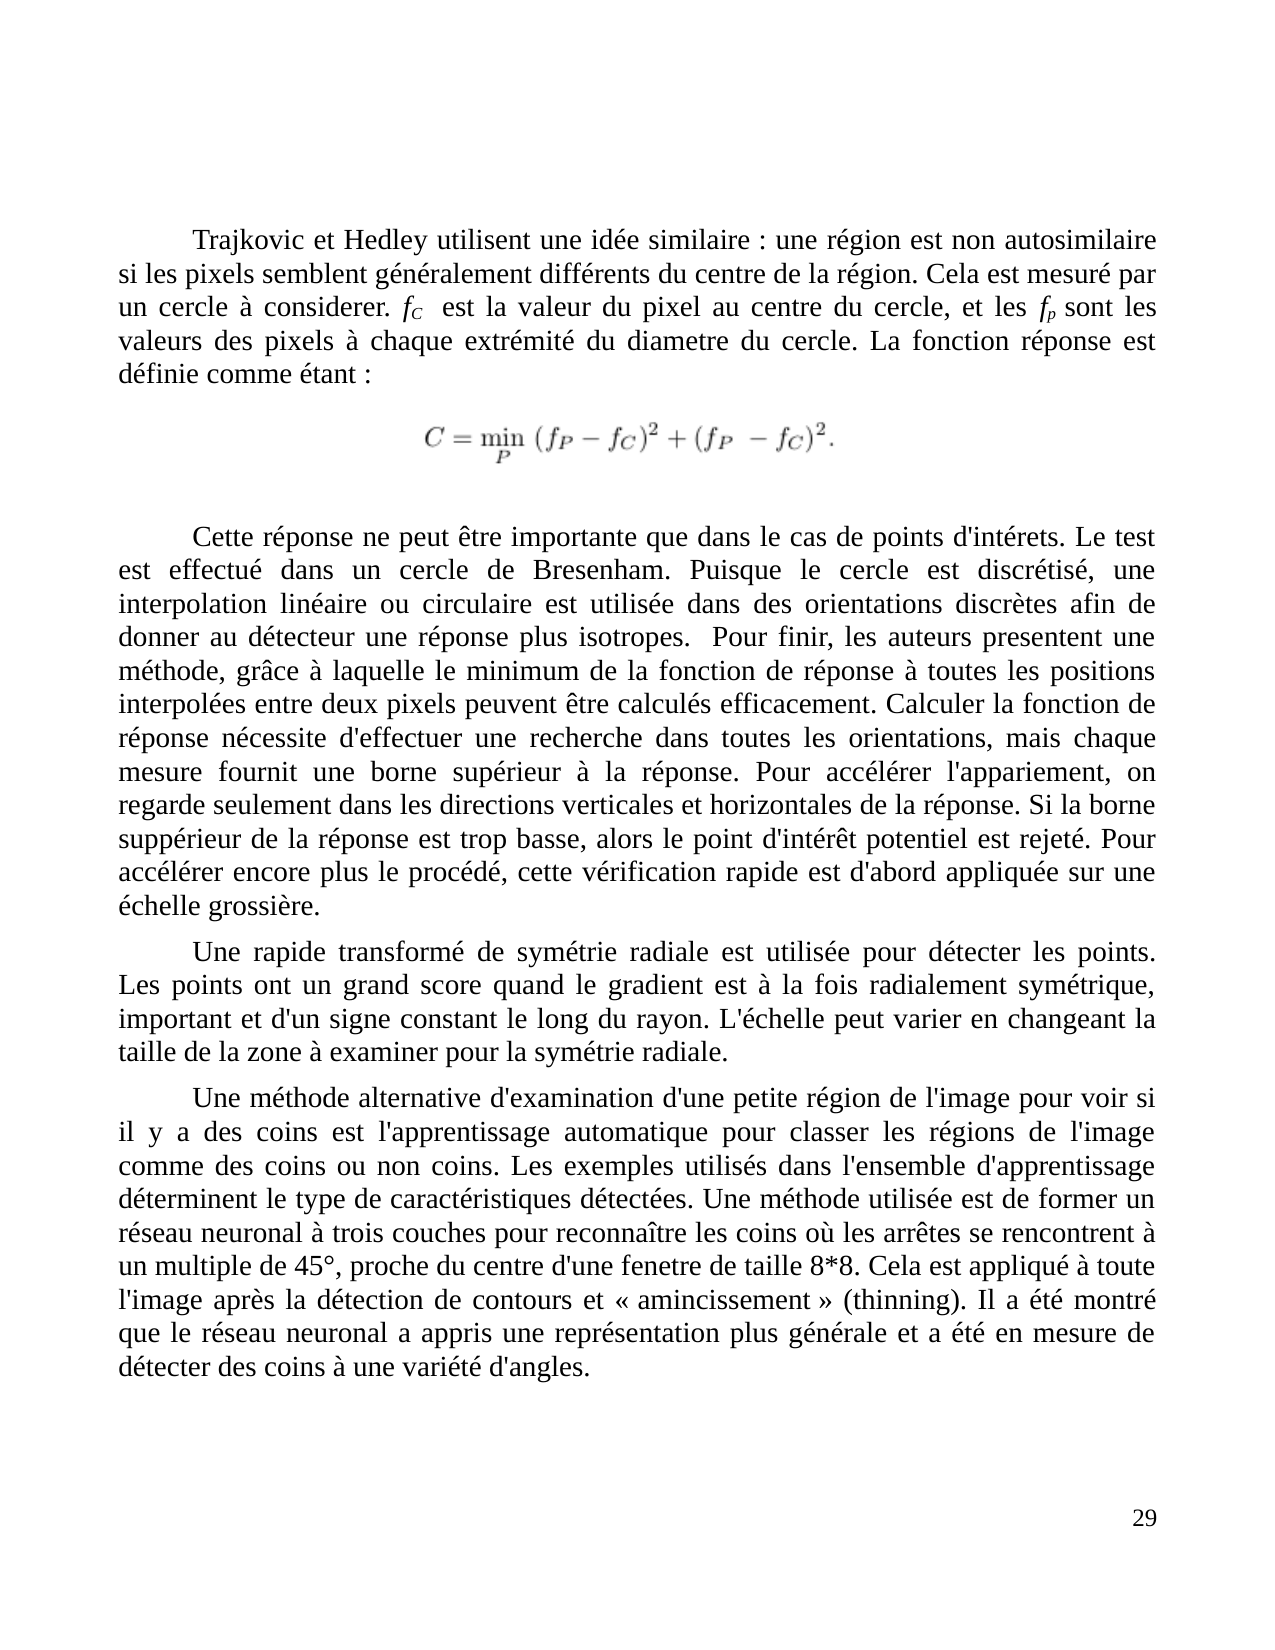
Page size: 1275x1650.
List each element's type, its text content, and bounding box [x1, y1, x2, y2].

text Une rapide transformé de symétrie radiale est utilisée pour détecter les points. Les points ont un grand score quand le gradient est à la fois radialement symétrique, important et d'un signe constant le long du rayon. L'échelle peut varier en changeant la taille de la zone à examiner pour la symétrie radiale. [118, 934, 1157, 1068]
text Trajkovic et Hedley utilisent une idée similaire : une région est non autosimilaire si les pixels semblent généralement différents du centre de la région. Cela est mesuré par un cercle à considerer. fC est la valeur du pixel au centre du cercle, et les fp sont les valeurs des pixels à chaque extrémité du diametre du cercle. La fonction réponse est définie comme étant : [118, 222, 1157, 390]
text Cette réponse ne peut être importante que dans le cas de points d'intérets. Le test est effectué dans un cercle de Bresenham. Puisque le cercle est discrétisé, une interpolation linéaire ou circulaire est utilisée dans des orientations discrètes afin de donner au détecteur une réponse plus isotropes. Pour finir, les auteurs presentent une méthode, grâce à laquelle le minimum de la fonction de réponse à toutes les positions interpolées entre deux pixels peuvent être calculés efficacement. Calculer la fonction de réponse nécessite d'effectuer une recherche dans toutes les orientations, mais chaque mesure fournit une borne supérieur à la réponse. Pour accélérer l'appariement, on regarde seulement dans les directions verticales et horizontales de la réponse. Si la borne suppérieur de la réponse est trop basse, alors le point d'intérêt potentiel est rejeté. Pour accélérer encore plus le procédé, cette vérification rapide est d'abord appliquée sur une échelle grossière. [118, 519, 1157, 921]
picture [418, 402, 858, 473]
text Une méthode alternative d'examination d'une petite région de l'image pour voir si il y a des coins est l'apprentissage automatique pour classer les régions de l'image comme des coins ou non coins. Les exemples utilisés dans l'ensemble d'apprentissage déterminent le type de caractéristiques détectées. Une méthode utilisée est de former un réseau neuronal à trois couches pour reconnaître les coins où les arrêtes se rencontrent à un multiple de 45°, proche du centre d'une fenetre de taille 8*8. Cela est appliqué à toute l'image après la détection de contours et « amincissement » (thinning). Il a été montré que le réseau neuronal a appris une représentation plus générale et a été en mesure de détecter des coins à une variété d'angles. [118, 1081, 1157, 1382]
